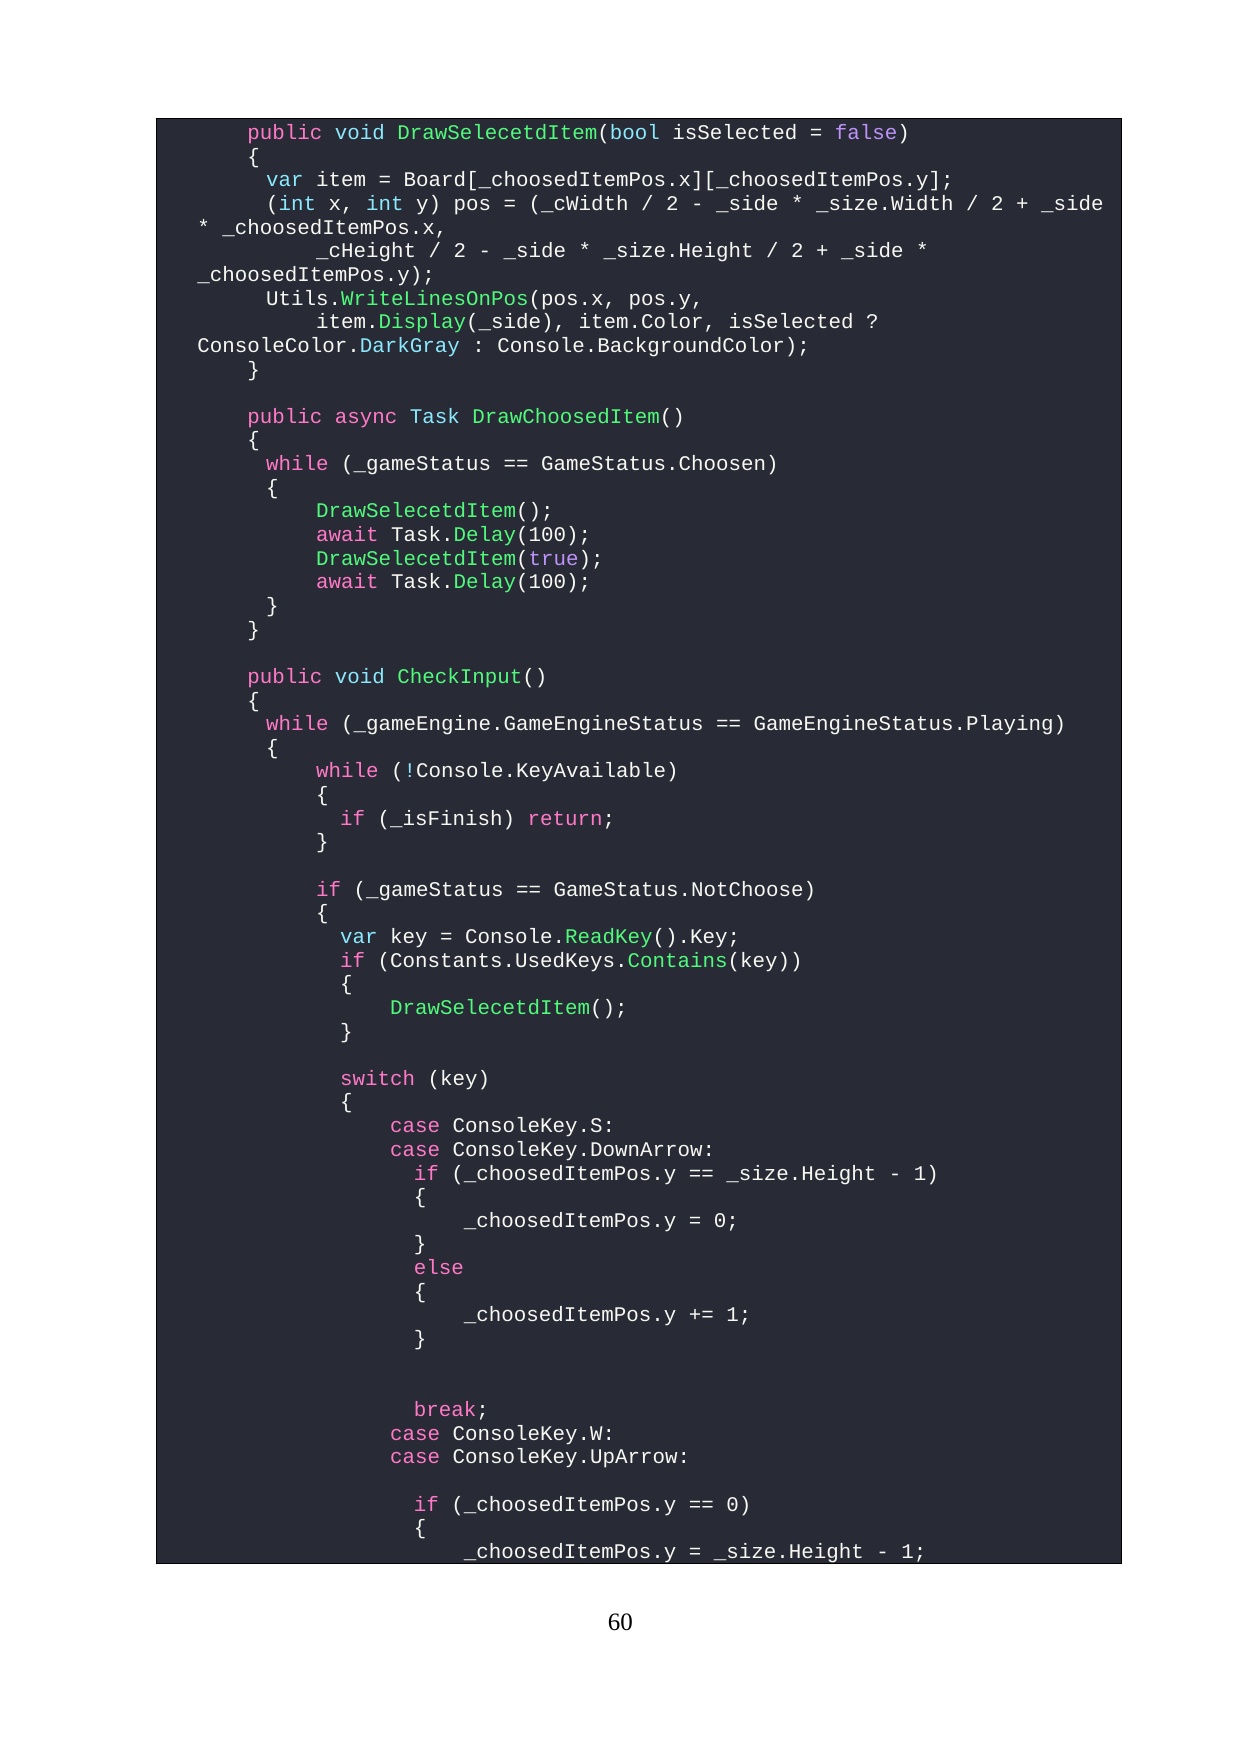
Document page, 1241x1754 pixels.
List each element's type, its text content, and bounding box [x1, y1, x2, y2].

list { [157, 1182, 1121, 1206]
list case ConsoleKey.DownArrow: [157, 1135, 1121, 1158]
list { [157, 1513, 1121, 1537]
list } [157, 591, 1121, 615]
list { [157, 733, 1121, 757]
list if (_choosedItemPos.y == _size.Height - 1) [157, 1158, 1121, 1182]
list { [157, 473, 1121, 496]
list } [157, 827, 1121, 851]
list { [157, 1277, 1121, 1300]
list { [157, 780, 1121, 804]
list await Task.Delay(100); [157, 567, 1121, 591]
list var key = Console.ReadKey().Key; [157, 922, 1121, 946]
list else [157, 1253, 1121, 1277]
list { [157, 426, 1121, 449]
list var item = Board[_choosedItemPos.x][_choosedItemPos.y]; [157, 165, 1121, 189]
list } [157, 354, 1121, 378]
list } [157, 1017, 1121, 1040]
list item.Display(_side), item.Color, isSelected ? ConsoleColor.DarkGray : Console.BackgroundColor); [157, 307, 1121, 354]
list case ConsoleKey.S: [157, 1111, 1121, 1135]
list _choosedItemPos.y = 0; [157, 1206, 1121, 1229]
list { [157, 969, 1121, 993]
list { [157, 898, 1121, 922]
list if (_isFinish) return; [157, 804, 1121, 827]
list Utils.WriteLinesOnPos(pos.x, pos.y, [157, 284, 1121, 307]
list _choosedItemPos.y += 1; [157, 1300, 1121, 1324]
list _cHeight / 2 - _side * _size.Height / 2 + _side * _choosedItemPos.y); [157, 236, 1121, 284]
list await Task.Delay(100); [157, 520, 1121, 544]
list switch (key) [157, 1064, 1121, 1088]
list (int x, int y) pos = (_cWidth / 2 - _side * _size.Width / 2 + _side * _choosedItemPos.x, [157, 189, 1121, 236]
list break; [157, 1395, 1121, 1419]
list } [157, 1229, 1121, 1253]
list while (!Console.KeyAvailable) [157, 757, 1121, 780]
list { [157, 1088, 1121, 1111]
list DrawSelecetdItem(); [157, 993, 1121, 1017]
list public void CheckInput() [157, 662, 1121, 686]
list DrawSelecetdItem(); [157, 496, 1121, 520]
list DrawSelecetdItem(true); [157, 544, 1121, 567]
list _choosedItemPos.y = _size.Height - 1; [157, 1537, 1121, 1563]
list if (_gameStatus == GameStatus.NotChoose) [157, 875, 1121, 898]
list } [157, 1324, 1121, 1348]
list case ConsoleKey.W: [157, 1419, 1121, 1442]
list while (_gameStatus == GameStatus.Choosen) [157, 449, 1121, 473]
list while (_gameEngine.GameEngineStatus == GameEngineStatus.Playing) [157, 709, 1121, 733]
list public async Task DrawChoosedItem() [157, 402, 1121, 426]
list case ConsoleKey.UpArrow: [157, 1442, 1121, 1466]
list { [157, 686, 1121, 709]
list { [157, 142, 1121, 165]
list if (_choosedItemPos.y == 0) [157, 1489, 1121, 1513]
list if (Constants.UsedKeys.Contains(key)) [157, 946, 1121, 969]
list } [157, 615, 1121, 638]
list public void DrawSelecetdItem(bool isSelected = false) [157, 119, 1121, 142]
